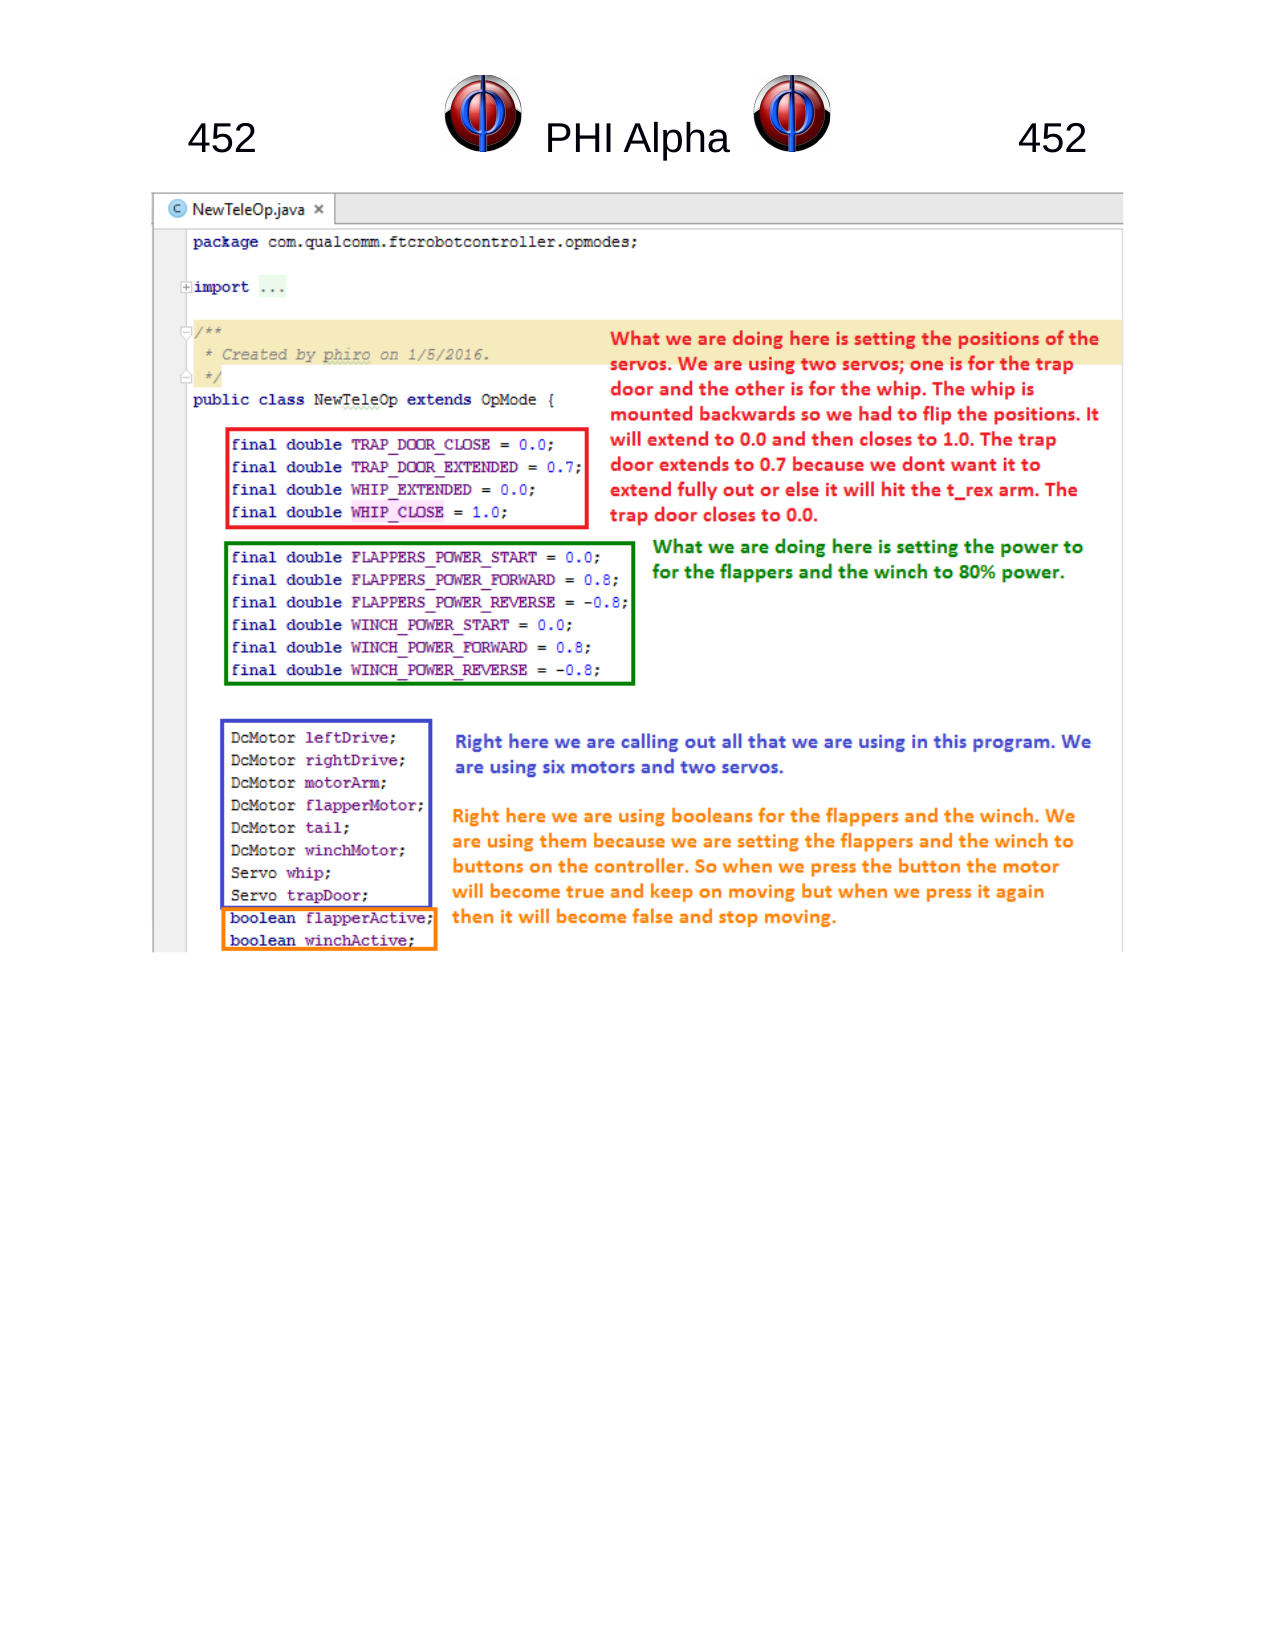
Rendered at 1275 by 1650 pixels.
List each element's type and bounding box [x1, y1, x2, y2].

picture [150, 190, 1125, 959]
picture [444, 75, 522, 152]
picture [753, 75, 831, 152]
